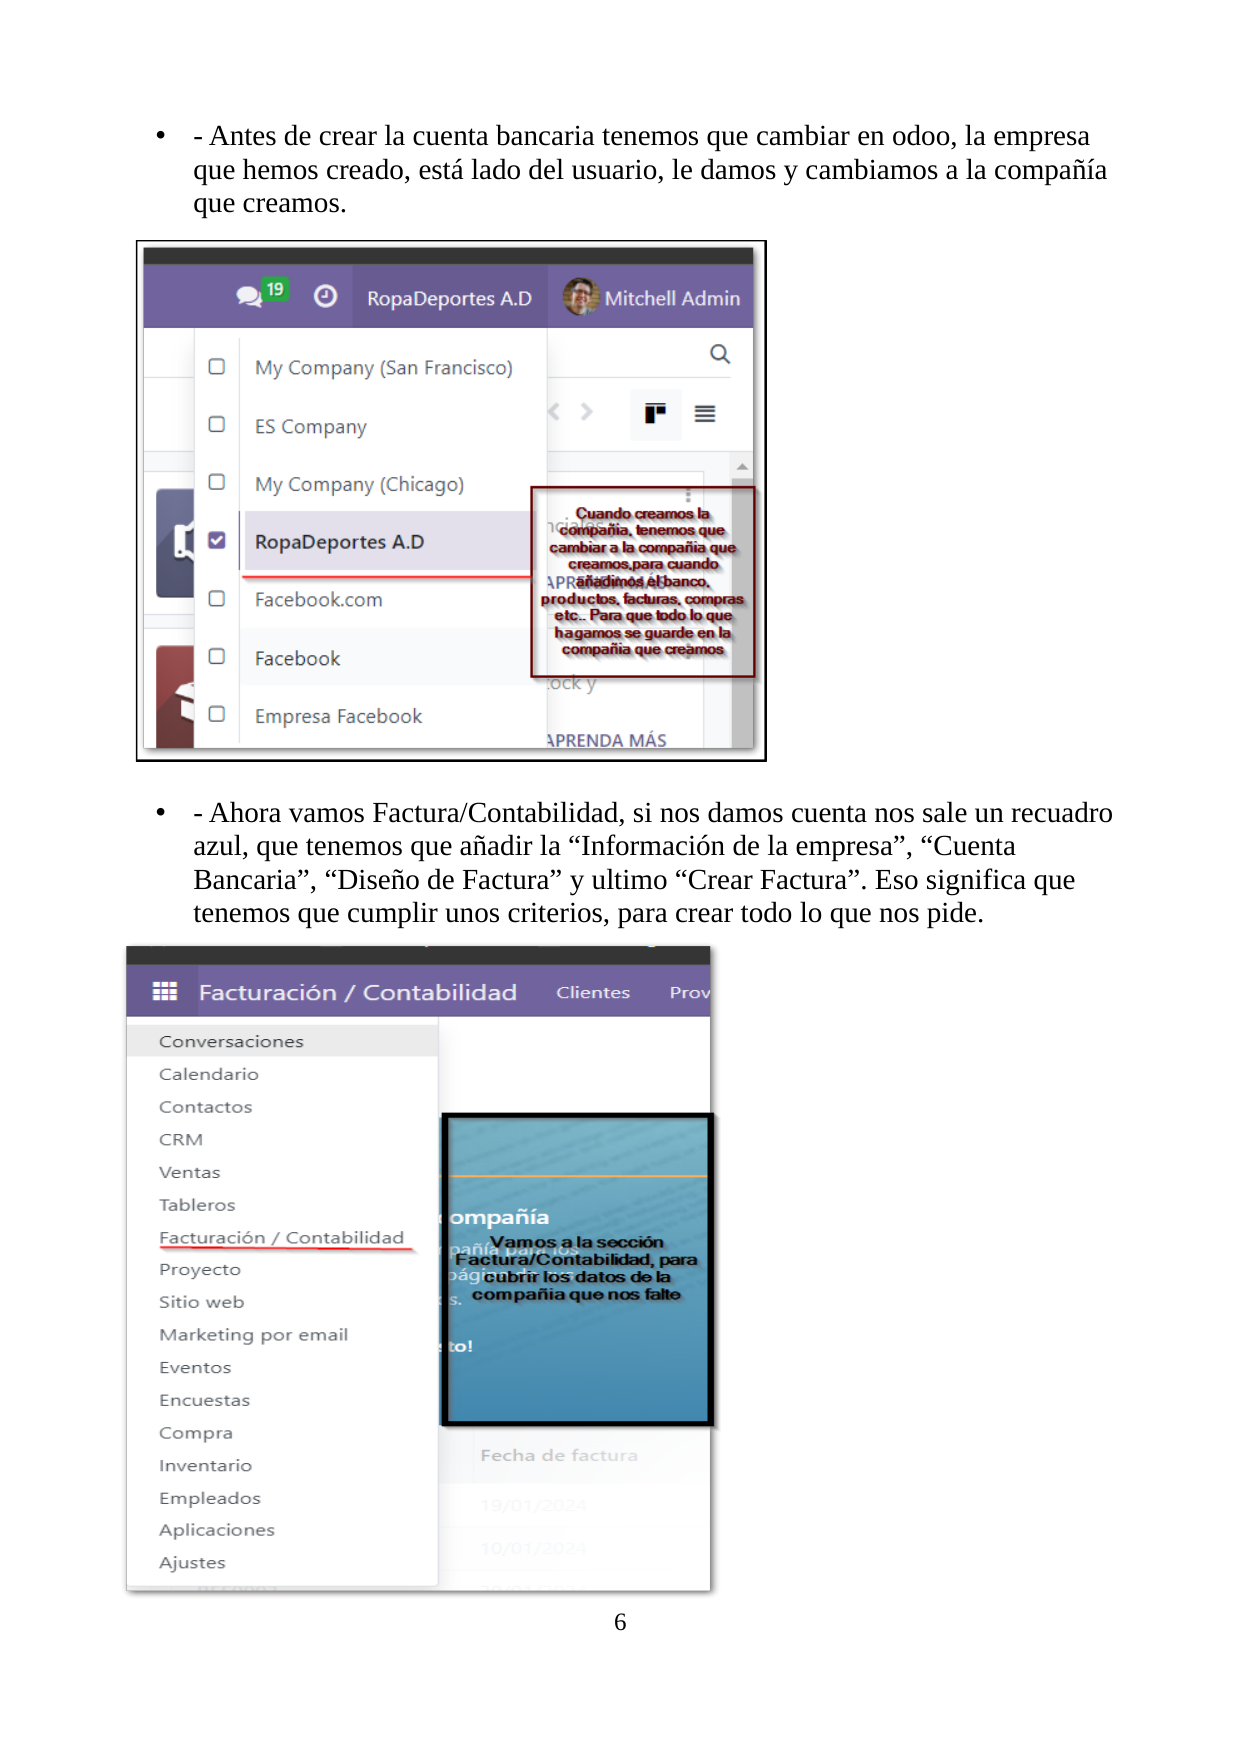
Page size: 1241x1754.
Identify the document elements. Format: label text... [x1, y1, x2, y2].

picture [120, 941, 722, 1600]
list - Ahora vamos Factura/Contabilidad, si nos damos cuenta nos sale un recuadro azul, que tenemos que añadir la “Información de la empresa”, “Cuenta Bancaria”, “Diseño de Factura” y ultimo “Crear Factura”. Eso significa que tenemos que cumplir unos criterios, para crear todo lo que nos pide. [156, 795, 1122, 929]
list - Antes de crear la cuenta bancaria tenemos que cambiar en odoo, la empresa que hemos creado, está lado del usuario, le damos y cambiamos a la compañía que creamos. [156, 118, 1122, 219]
picture [135, 240, 767, 762]
